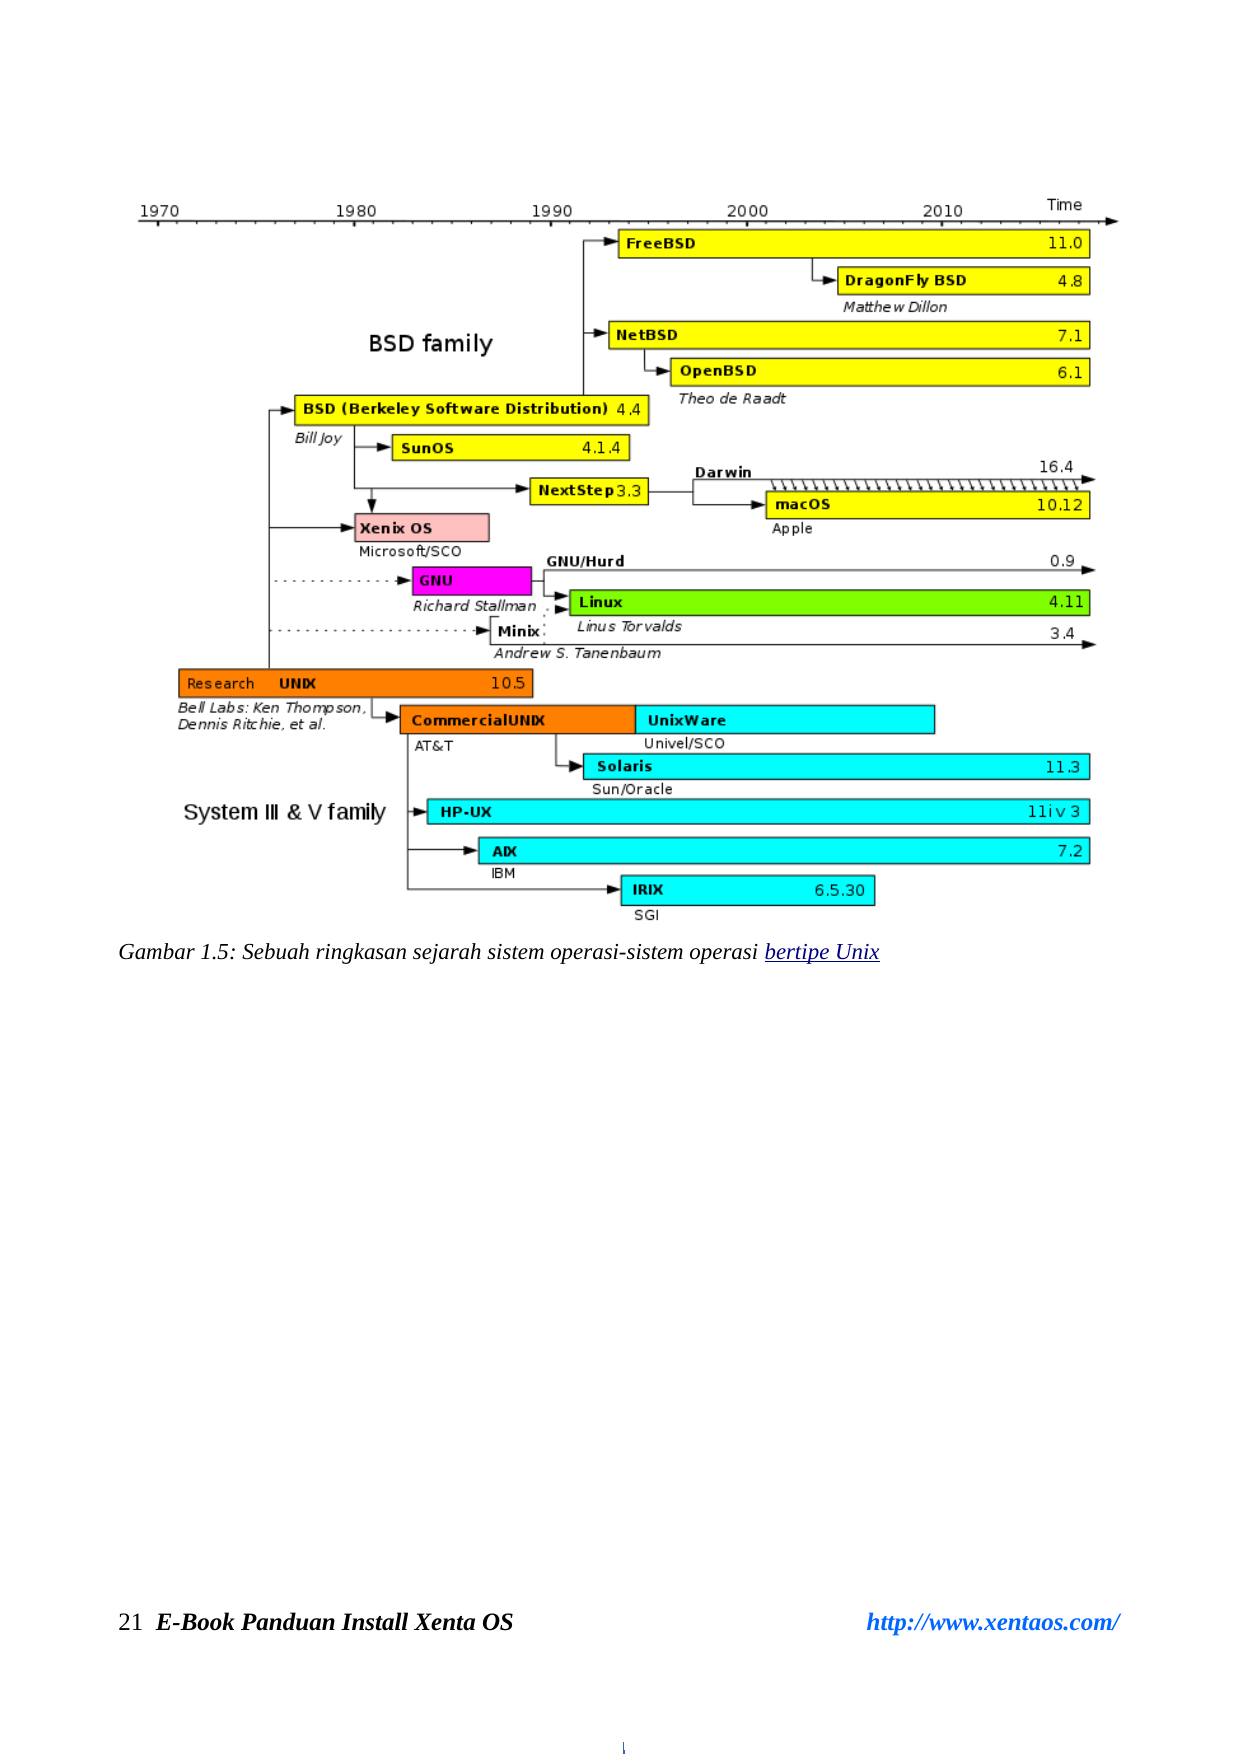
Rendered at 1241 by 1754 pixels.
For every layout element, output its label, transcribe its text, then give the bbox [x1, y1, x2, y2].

text Gambar 1.5: Sebuah ringkasan sejarah sistem operasi-sistem operasi bertipe Unix [118, 131, 1122, 964]
picture [125, 176, 1130, 938]
